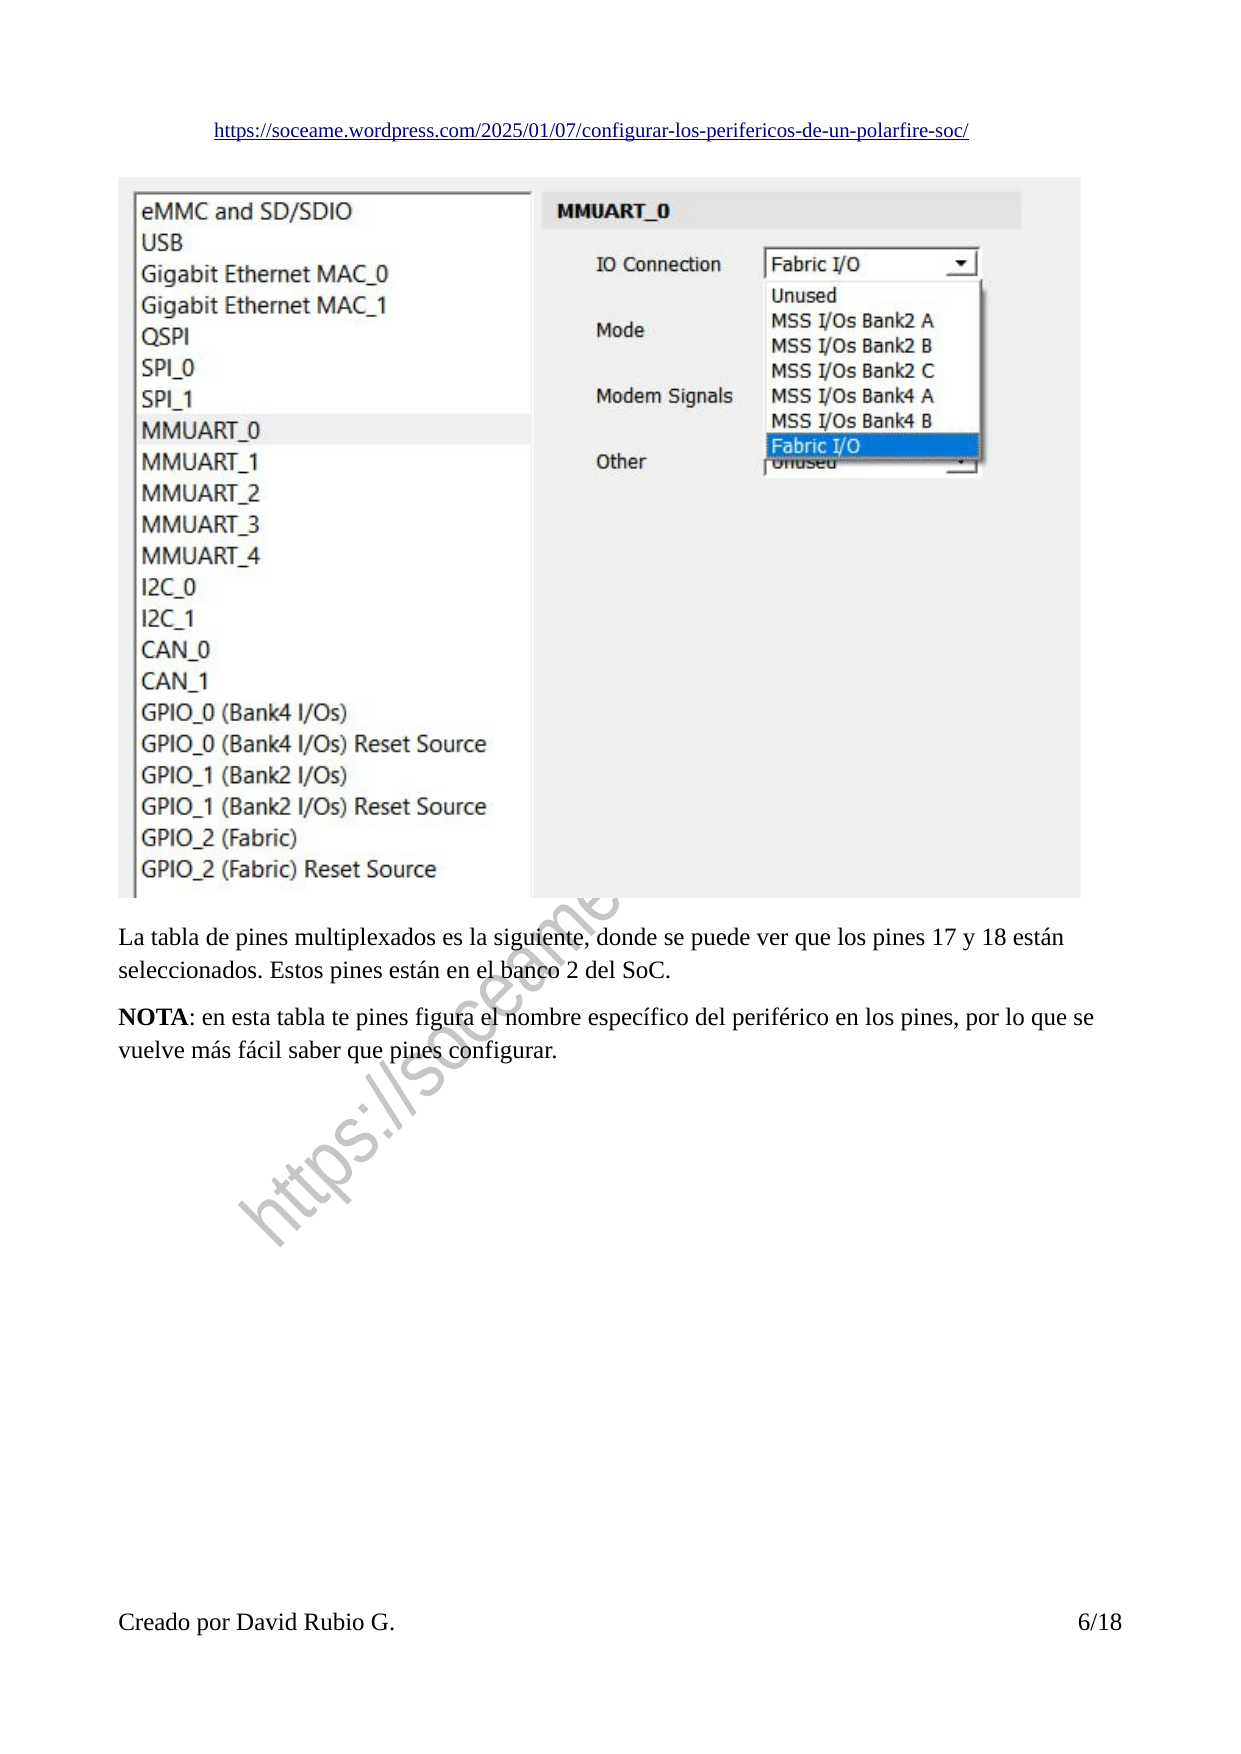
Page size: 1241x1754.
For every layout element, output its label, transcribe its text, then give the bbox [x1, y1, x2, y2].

picture [118, 177, 1081, 898]
text NOTA: en esta tabla te pines figura el nombre específico del periférico en los pines, por lo que se vuelve más fácil saber que pines configurar. [118, 1002, 1122, 1064]
text La tabla de pines multiplexados es la siguiente, donde se puede ver que los pines 17 y 18 están seleccionados. Estos pines están en el banco 2 del SoC. [118, 922, 1122, 983]
